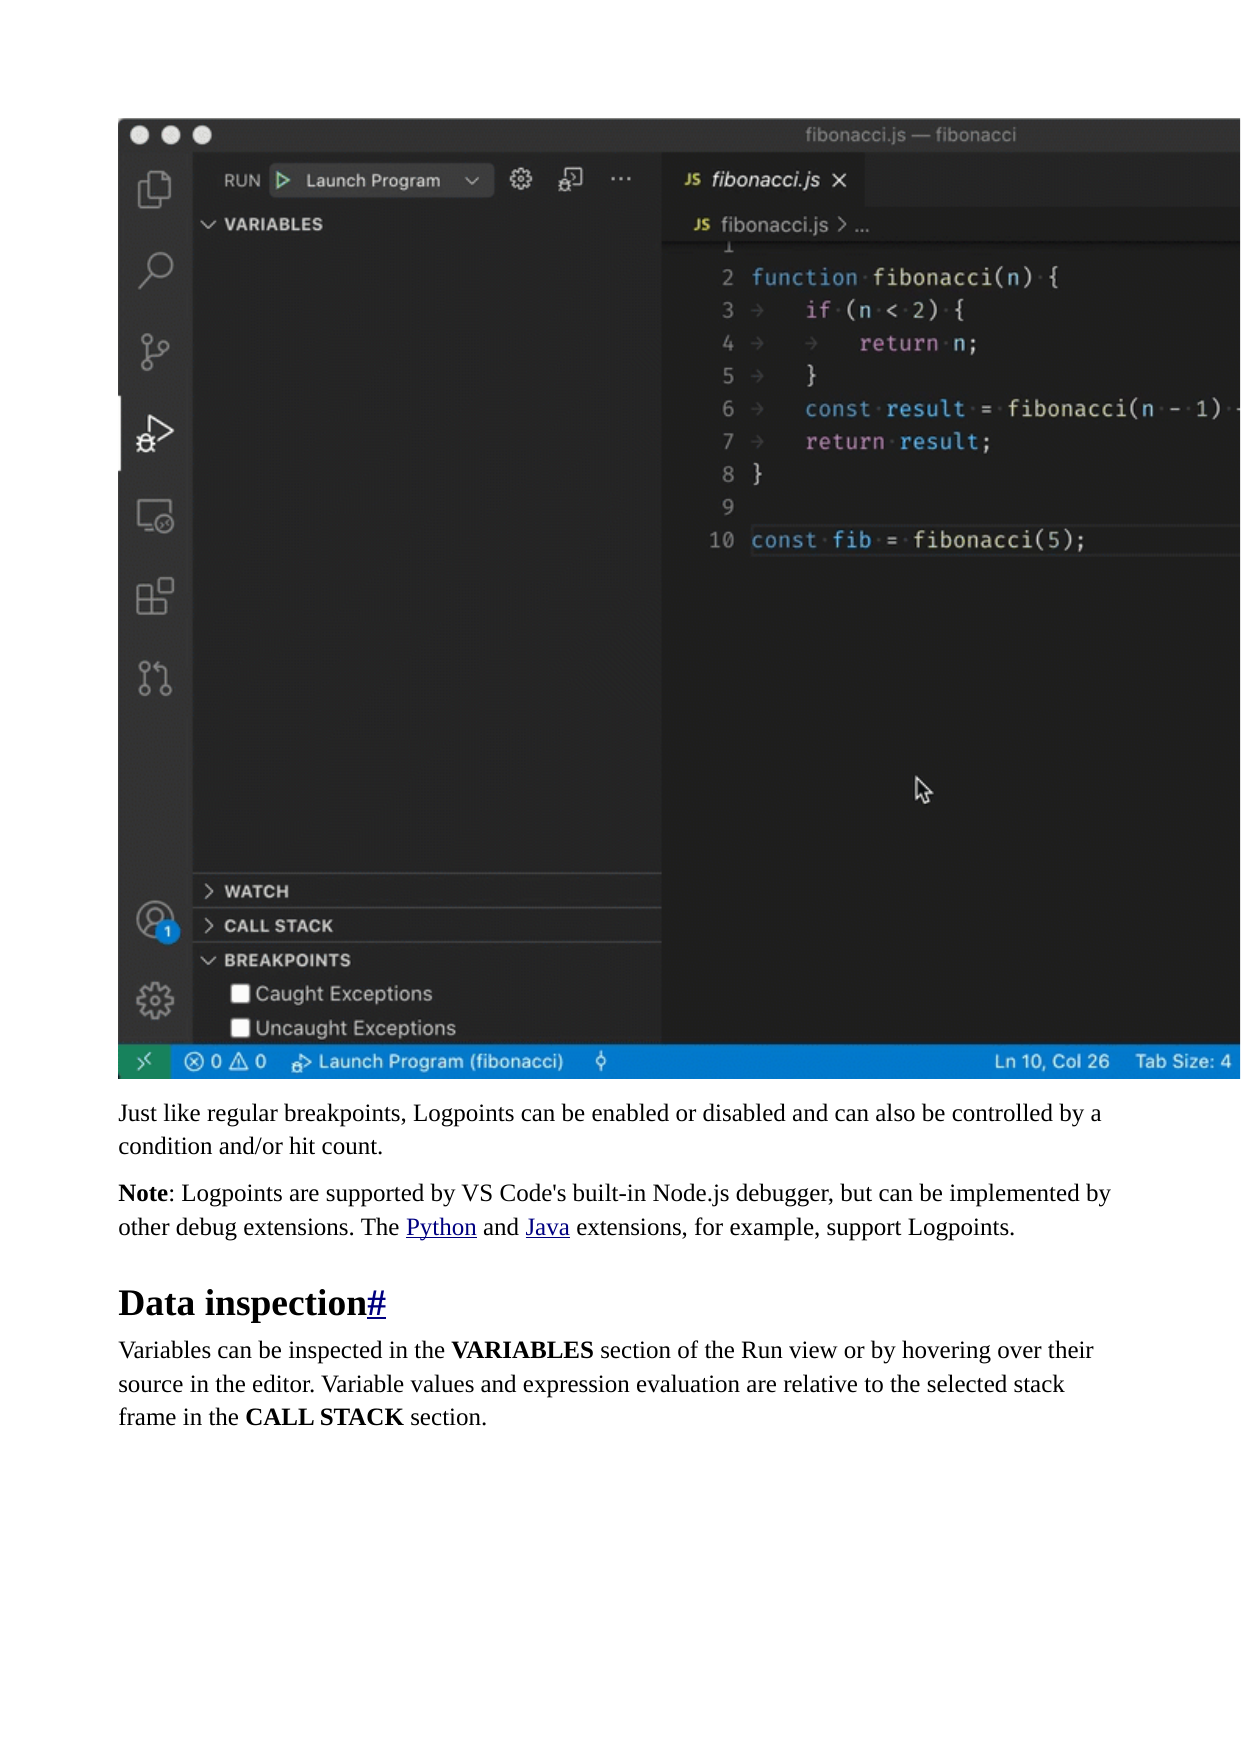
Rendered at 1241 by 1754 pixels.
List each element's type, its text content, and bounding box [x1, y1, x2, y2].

text Note: Logpoints are supported by VS Code's built-in Node.js debugger, but can be implemented by other debug extensions. The Python and Java extensions, for example, support Logpoints. [118, 1178, 1122, 1240]
text Variables can be inspected in the VARIABLES section of the Run view or by hovering over their source in the editor. Variable values and expression evaluation are relative to the selected stack frame in the CALL STACK section. [118, 1336, 1122, 1430]
subtitle Data inspection# [118, 1280, 1122, 1323]
picture [118, 118, 1241, 1079]
text Just like regular breakpoints, Logpoints can be enabled or disabled and can also be controlled by a condition and/or hit count. [118, 1098, 1122, 1160]
